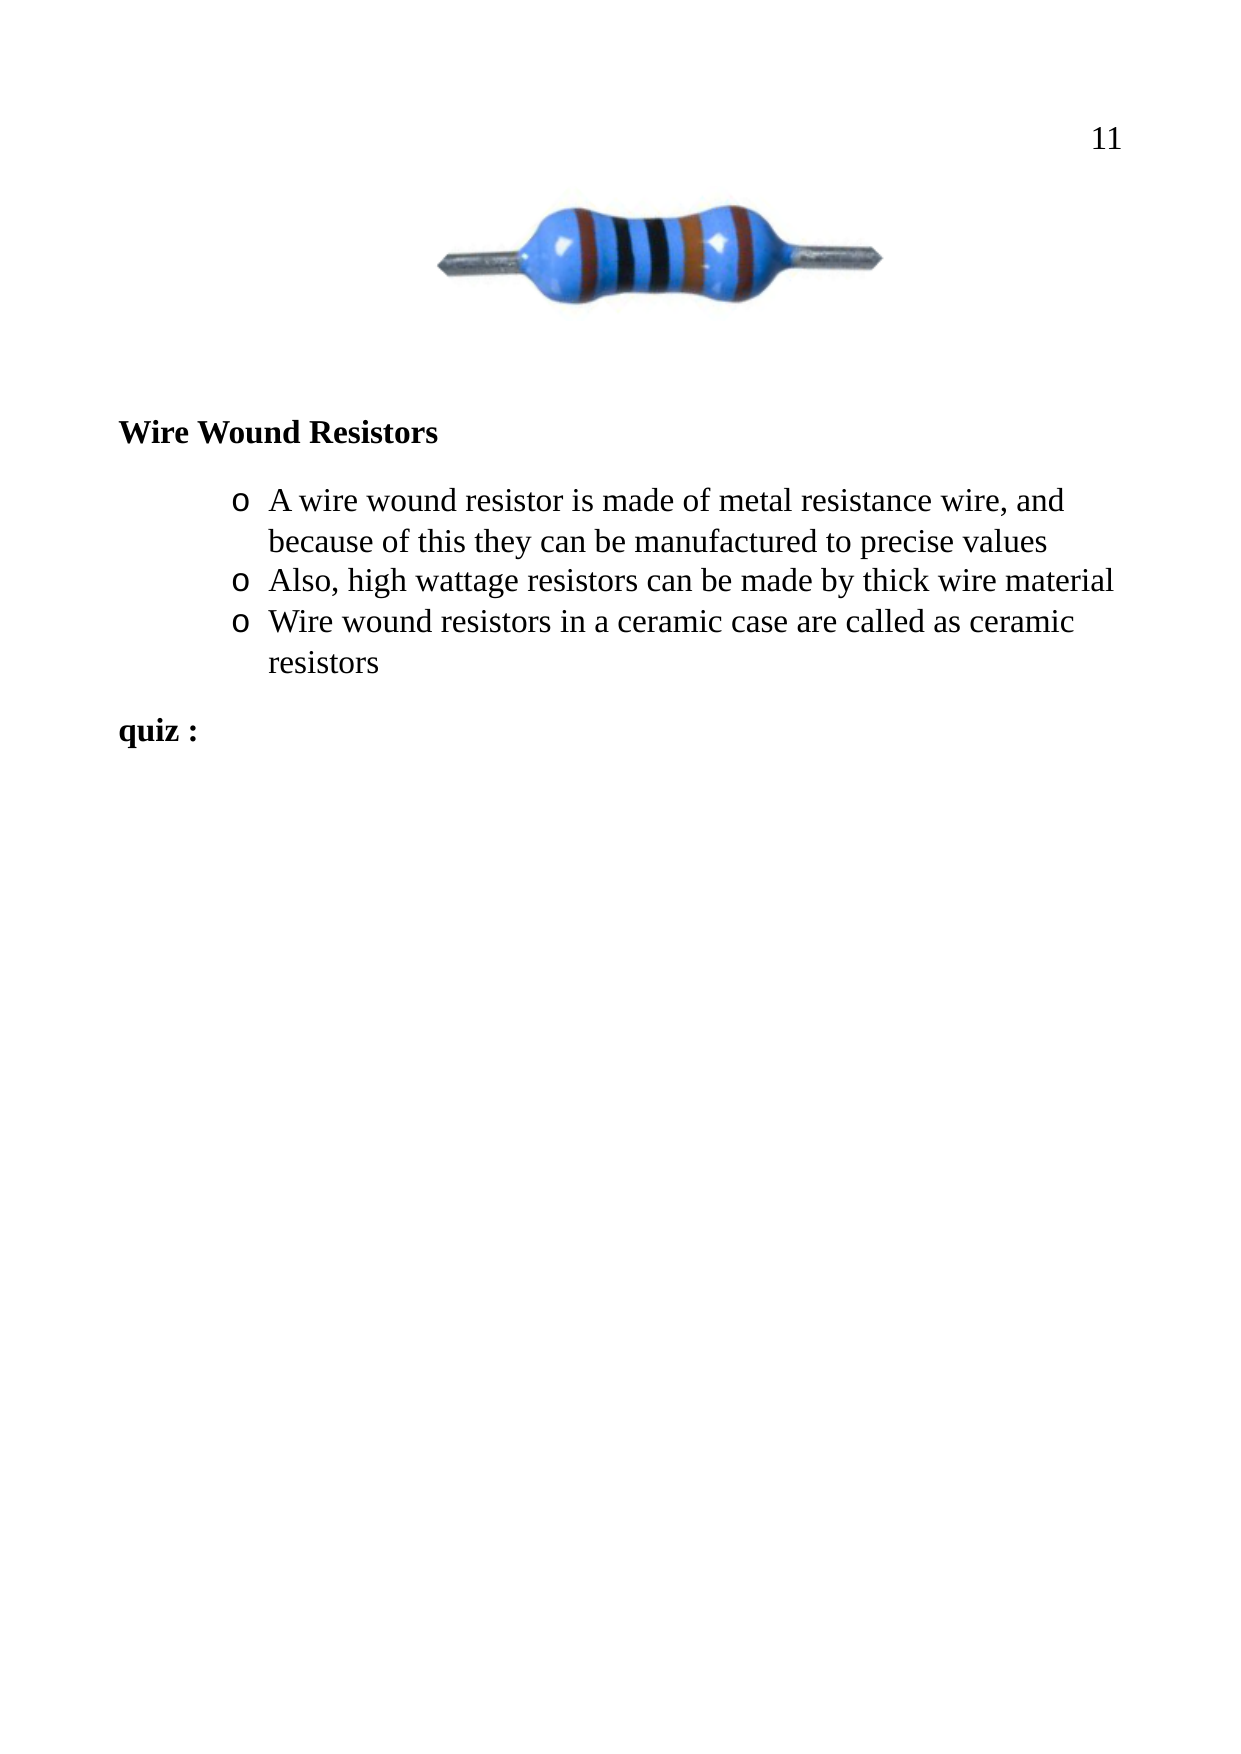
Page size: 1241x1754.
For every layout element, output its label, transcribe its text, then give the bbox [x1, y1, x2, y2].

text quiz : [118, 710, 1122, 748]
picture [411, 186, 904, 321]
list A wire wound resistor is made of metal resistance wire, and because of this they can be manufactured to precise values [231, 480, 1122, 560]
text Wire Wound Resistors [118, 413, 1122, 451]
list Wire wound resistors in a ceramic case are called as ceramic resistors [231, 601, 1122, 681]
list Also, high wattage resistors can be made by thick wire material [231, 560, 1122, 601]
